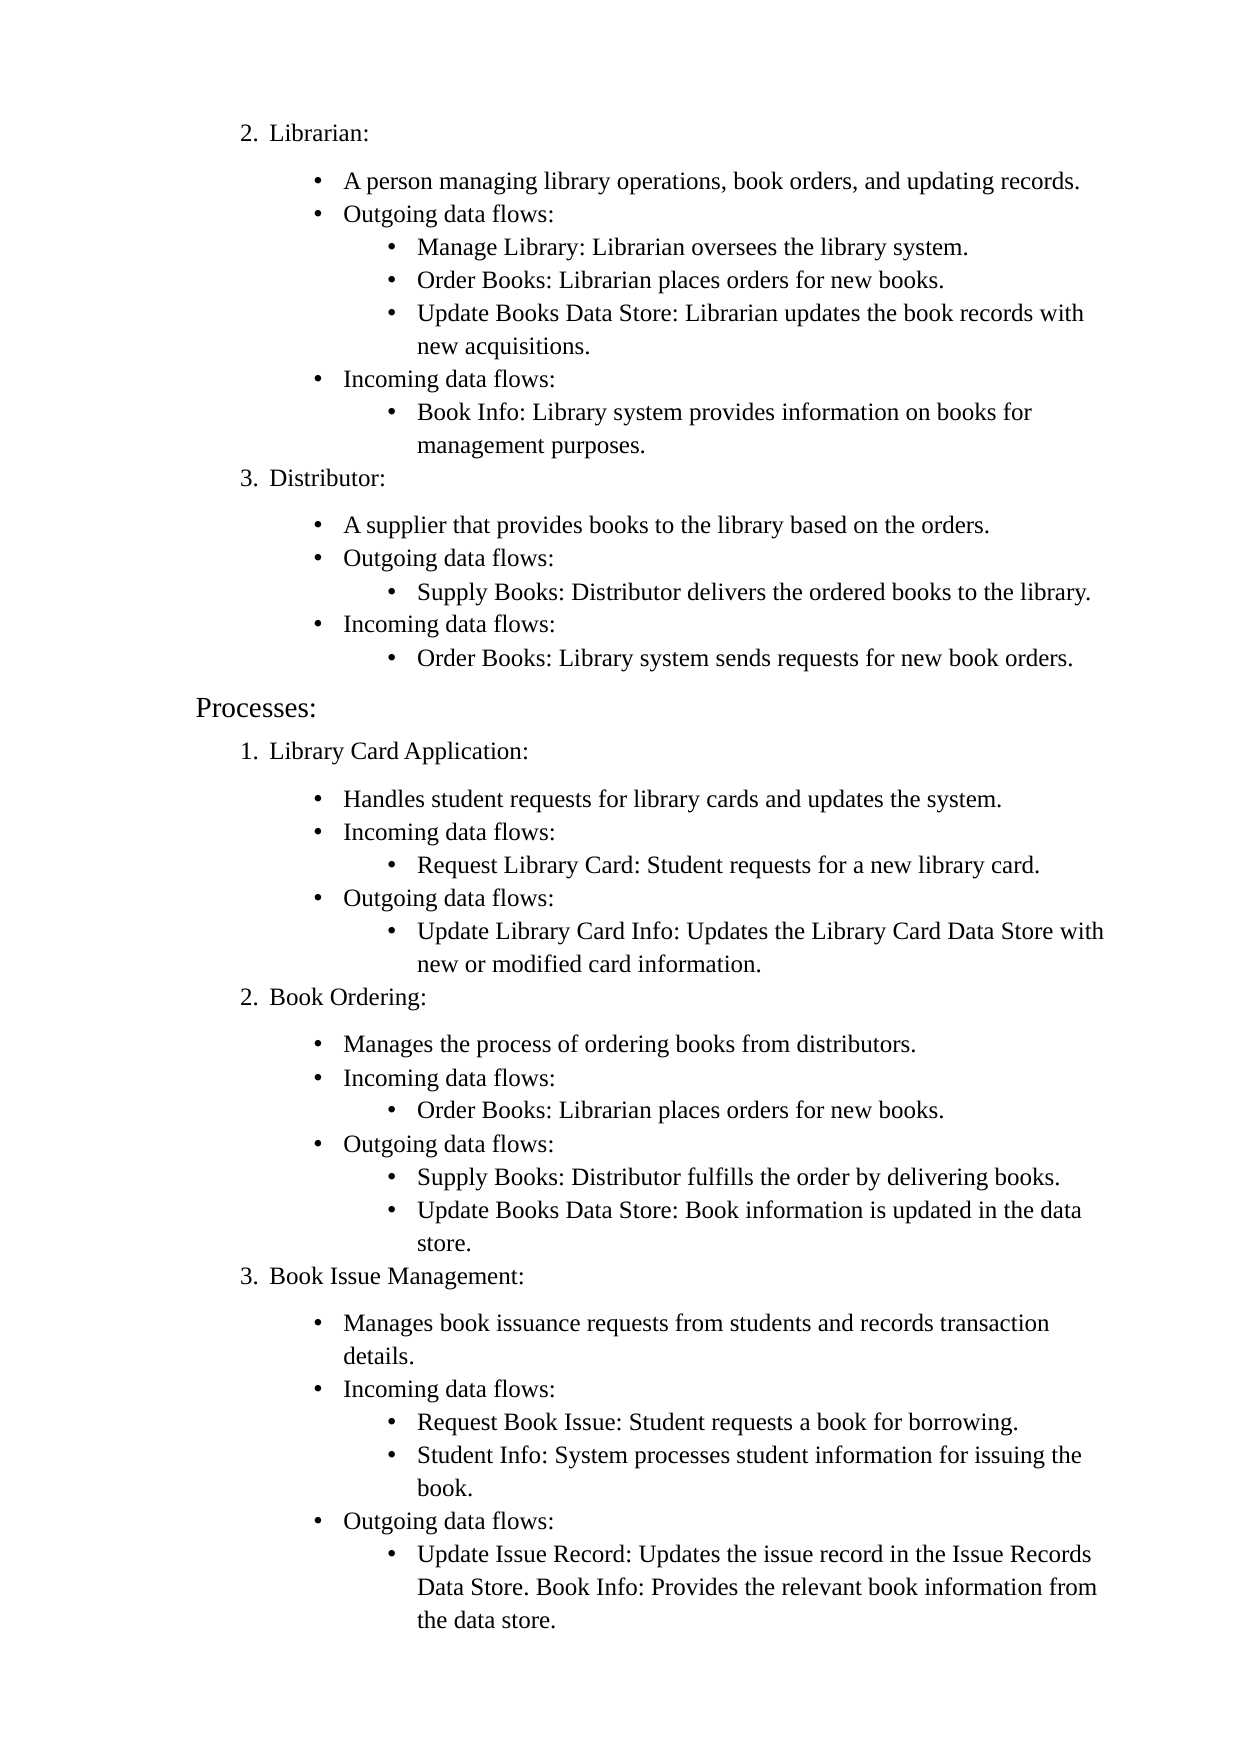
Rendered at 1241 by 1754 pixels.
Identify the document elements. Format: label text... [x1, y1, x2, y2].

list Incoming data flows: [313, 1374, 1123, 1403]
list Librarian: [240, 118, 1123, 147]
list Incoming data flows: [313, 364, 1123, 393]
list Request Book Issue: Student requests a book for borrowing. [387, 1407, 1123, 1436]
list Book Info: Library system provides information on books for management purposes. [387, 397, 1123, 459]
list Manages the process of ordering books from distributors. [313, 1029, 1123, 1058]
subtitle Processes: [195, 690, 1123, 724]
list Incoming data flows: [313, 1063, 1123, 1091]
list Incoming data flows: [313, 609, 1123, 638]
list Request Library Card: Student requests for a new library card. [387, 850, 1123, 879]
list Supply Books: Distributor delivers the ordered books to the library. [387, 577, 1123, 605]
list Update Library Card Info: Updates the Library Card Data Store with new or modified card information. [387, 916, 1123, 978]
list Library Card Application: [240, 736, 1123, 765]
list Incoming data flows: [313, 817, 1123, 846]
list Outgoing data flows: [313, 1506, 1123, 1535]
list Update Books Data Store: Book information is updated in the data store. [387, 1195, 1123, 1256]
list Outgoing data flows: [313, 883, 1123, 912]
list Manage Library: Librarian oversees the library system. [387, 232, 1123, 261]
list Student Info: System processes student information for issuing the book. [387, 1440, 1123, 1502]
list Order Books: Librarian places orders for new books. [387, 265, 1123, 293]
list Order Books: Librarian places orders for new books. [387, 1096, 1123, 1124]
list Outgoing data flows: [313, 543, 1123, 572]
list A person managing library operations, book orders, and updating records. [313, 166, 1123, 194]
list Outgoing data flows: [313, 1129, 1123, 1157]
list Handles student requests for library cards and updates the system. [313, 784, 1123, 813]
list Manages book issuance requests from students and records transaction details. [313, 1308, 1123, 1370]
list Supply Books: Distributor fulfills the order by delivering books. [387, 1162, 1123, 1190]
list Book Issue Management: [240, 1261, 1123, 1289]
list A supplier that provides books to the library based on the orders. [313, 511, 1123, 539]
list Outgoing data flows: [313, 199, 1123, 227]
list Update Books Data Store: Librarian updates the book records with new acquisitions. [387, 298, 1123, 359]
list Book Ordering: [240, 982, 1123, 1011]
list Update Issue Record: Updates the issue record in the Issue Records Data Store. Book Info: Provides the relevant book information from the data store. [387, 1539, 1123, 1634]
list Order Books: Library system sends requests for new book orders. [387, 643, 1123, 671]
list Distributor: [240, 463, 1123, 492]
